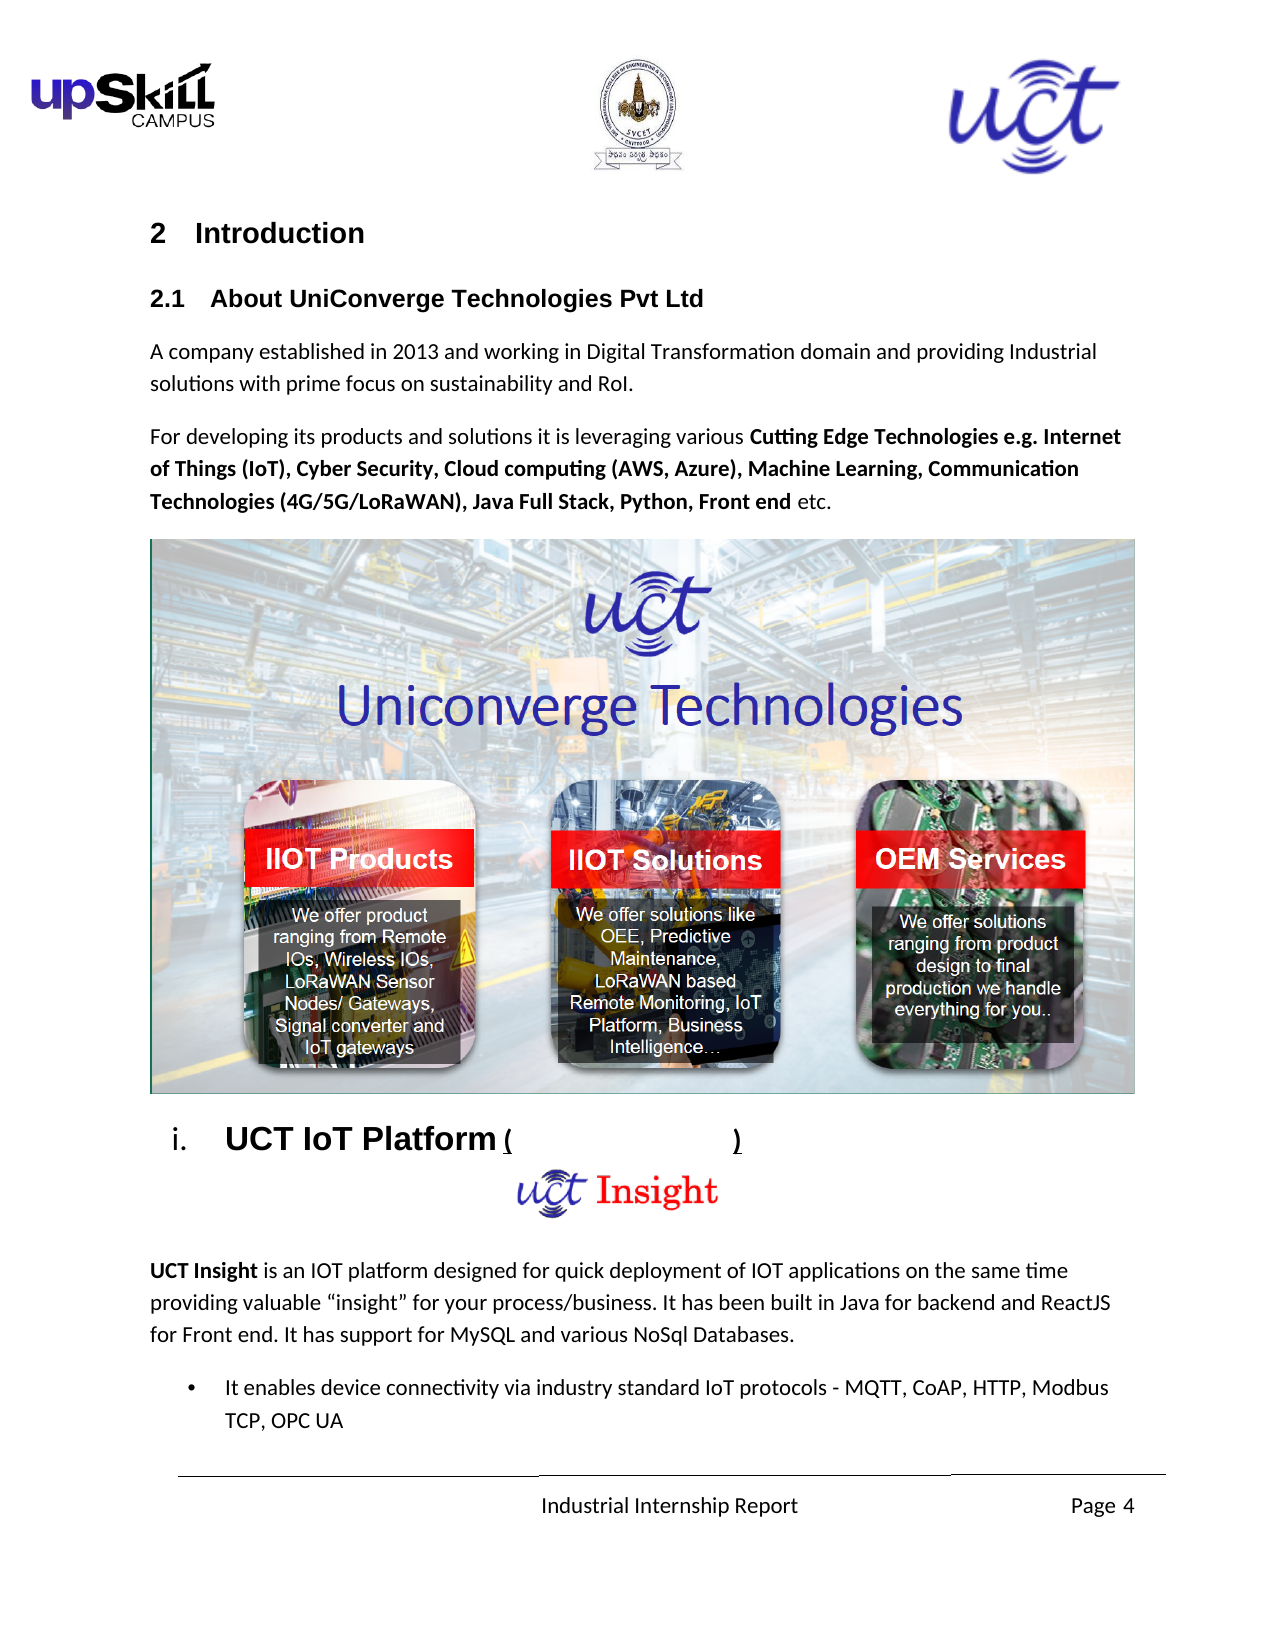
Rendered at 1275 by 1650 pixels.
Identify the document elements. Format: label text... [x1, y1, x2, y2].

text A company established in 2013 and working in Digital Transformation domain and providing Industrial solutions with prime focus on sustainability and RoI. [150, 337, 1134, 397]
subtitle About UniConverge Technologies Pvt Ltd [150, 287, 1134, 312]
text UCT Insight is an IOT platform designed for quick deployment of IOT applications on the same time providing valuable “insight” for your process/business. It has been built in Java for backend and ReactJS for Front end. It has support for MySQL and various NoSql Databases. [150, 1256, 1134, 1348]
subtitle Introduction [150, 216, 1134, 250]
list It enables device connectivity via industry standard IoT protocols - MQTT, CoAP, HTTP, Modbus TCP, OPC UA [187, 1373, 1134, 1434]
text For developing its products and solutions it is leveraging various Cutting Edge Technologies e.g. Internet of Things (IoT), Cyber Security, Cloud computing (AWS, Azure), Machine Learning, Communication Technologies (4G/5G/LoRaWAN), Java Full Stack, Python, Front end etc. [150, 422, 1134, 515]
list UCT IoT Platform () [187, 1118, 1134, 1229]
